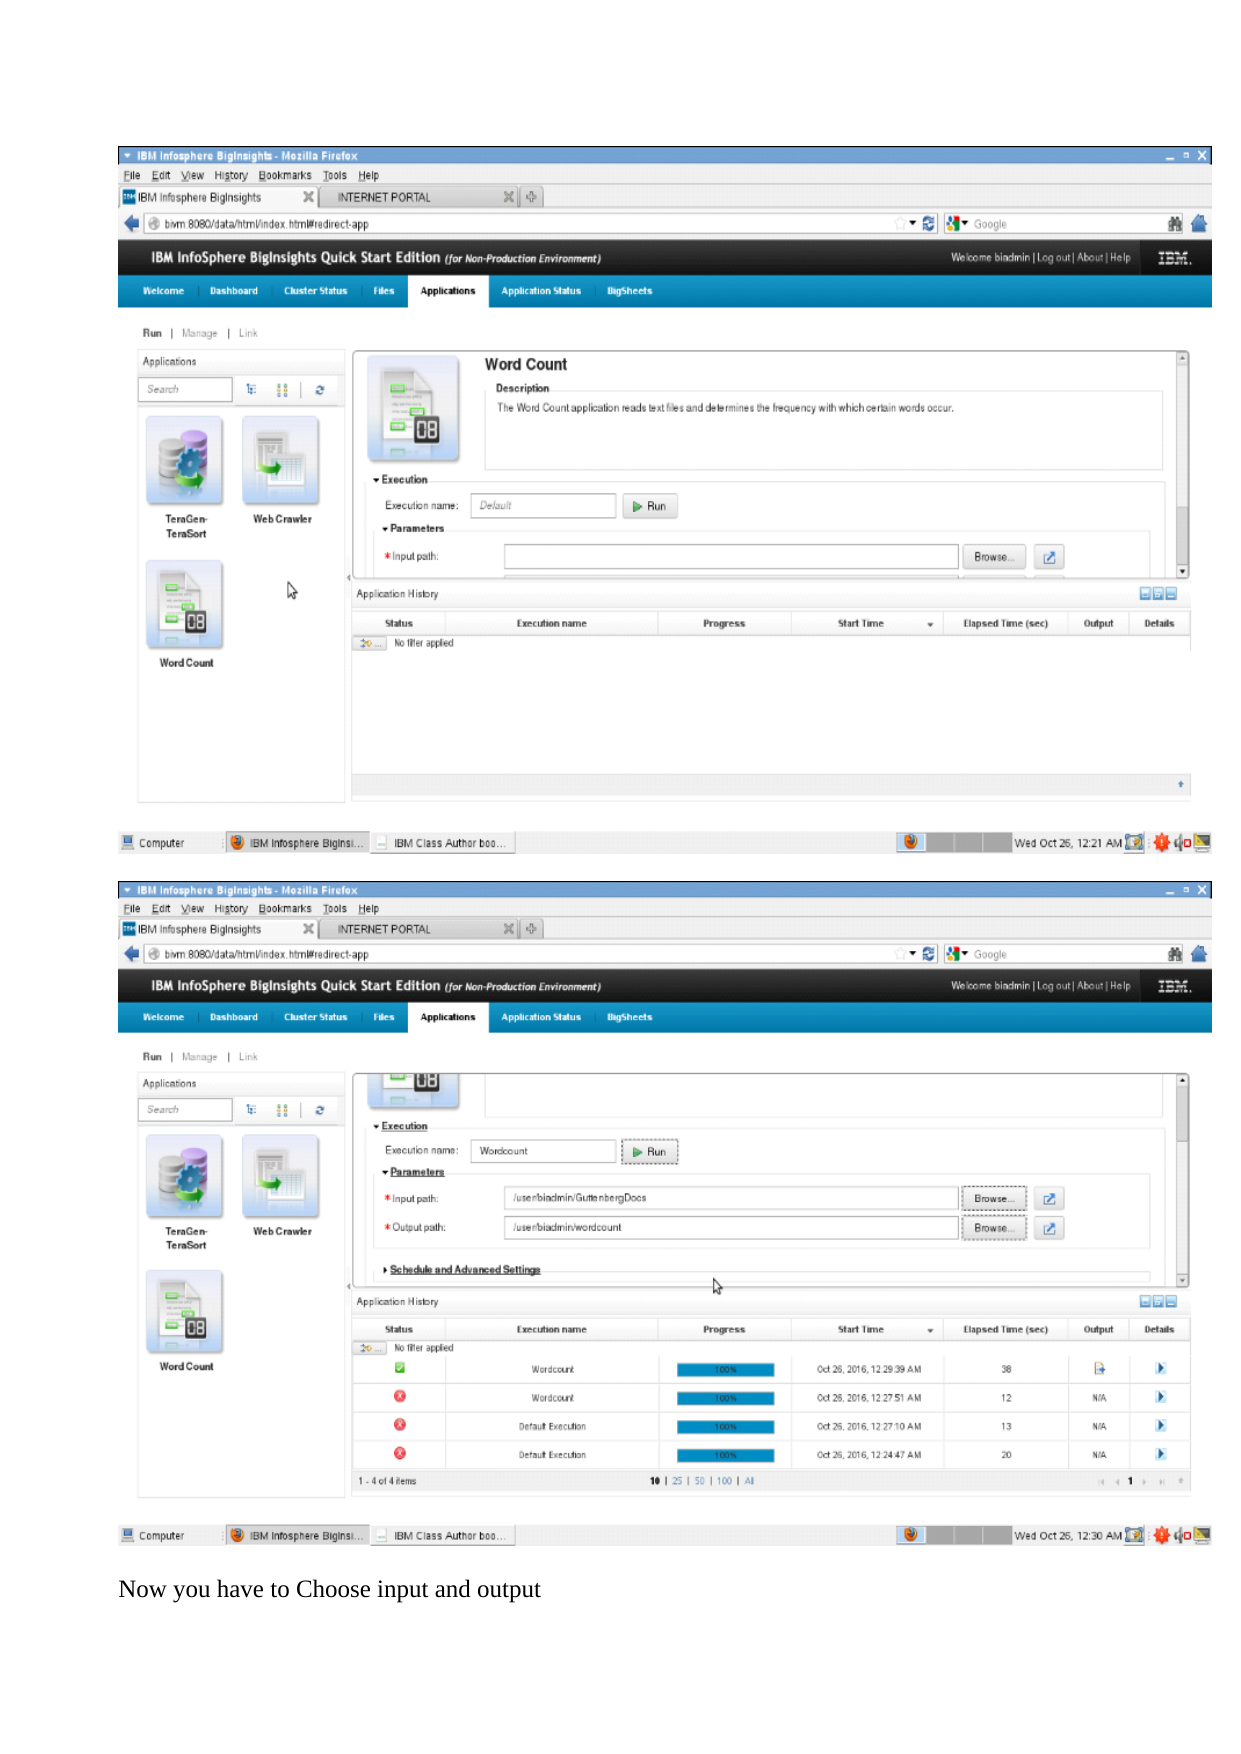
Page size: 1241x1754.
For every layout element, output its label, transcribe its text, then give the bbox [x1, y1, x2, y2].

text Now you have to Choose input and output [118, 1574, 1122, 1603]
